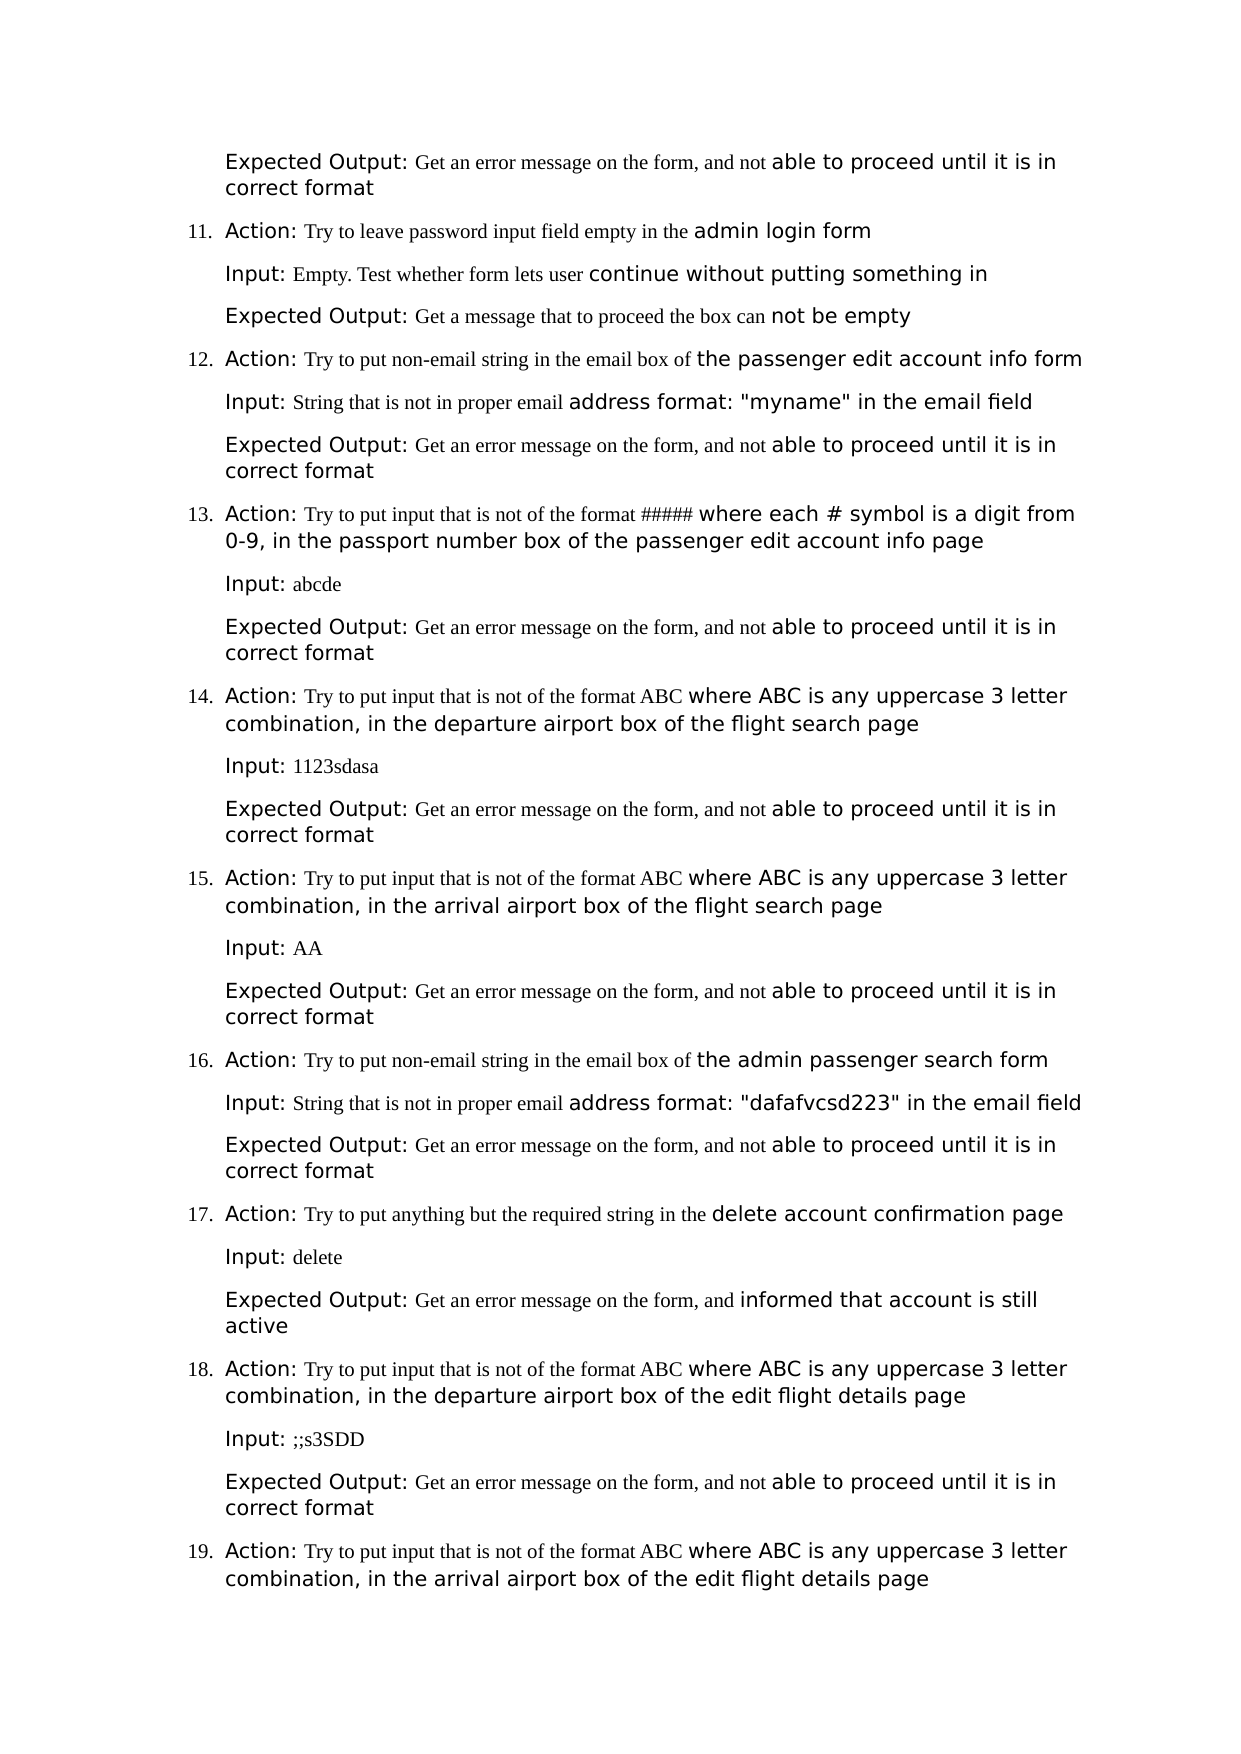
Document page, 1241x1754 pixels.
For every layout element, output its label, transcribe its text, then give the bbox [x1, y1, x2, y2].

list Expected Output: Get an error message on the form, and informed that account is still active [187, 1288, 1090, 1338]
list Action: Try to leave password input field empty in the admin login form [187, 219, 1090, 243]
list Expected Output: Get an error message on the form, and not able to proceed until it is in correct format [187, 797, 1090, 847]
list Expected Output: Get an error message on the form, and not able to proceed until it is in correct format [187, 615, 1090, 665]
list Input: ;;s3SDD [187, 1427, 1090, 1451]
list Input: String that is not in proper email address format: "dafafvcsd223" in the email field [187, 1090, 1090, 1115]
list Action: Try to put input that is not of the format ABC where ABC is any uppercase 3 letter combination, in the arrival airport box of the flight search page [187, 866, 1090, 918]
list Input: Empty. Test whether form lets user continue without putting something in [187, 262, 1090, 286]
list Action: Try to put input that is not of the format ##### where each # symbol is a digit from 0-9, in the passport number box of the passenger edit account info page [187, 502, 1090, 554]
list Input: AA [187, 936, 1090, 960]
list Expected Output: Get an error message on the form, and not able to proceed until it is in correct format [187, 1470, 1090, 1520]
list Expected Output: Get a message that to proceed the box can not be empty [187, 304, 1090, 329]
list Input: abcde [187, 572, 1090, 596]
list Action: Try to put input that is not of the format ABC where ABC is any uppercase 3 letter combination, in the departure airport box of the edit flight details page [187, 1357, 1090, 1409]
list Action: Try to put non-email string in the email box of the admin passenger search form [187, 1048, 1090, 1072]
list Expected Output: Get an error message on the form, and not able to proceed until it is in correct format [187, 433, 1090, 483]
list Expected Output: Get an error message on the form, and not able to proceed until it is in correct format [187, 979, 1090, 1029]
list Input: 1123sdasa [187, 754, 1090, 778]
list Action: Try to put non-email string in the email box of the passenger edit account info form [187, 347, 1090, 372]
list Expected Output: Get an error message on the form, and not able to proceed until it is in correct format [187, 1133, 1090, 1184]
list Action: Try to put input that is not of the format ABC where ABC is any uppercase 3 letter combination, in the departure airport box of the flight search page [187, 684, 1090, 736]
list Action: Try to put input that is not of the format ABC where ABC is any uppercase 3 letter combination, in the arrival airport box of the edit flight details page [187, 1539, 1090, 1591]
list Input: delete [187, 1245, 1090, 1269]
list Input: String that is not in proper email address format: "myname" in the email field [187, 390, 1090, 414]
list Expected Output: Get an error message on the form, and not able to proceed until it is in correct format [187, 150, 1090, 201]
list Action: Try to put anything but the required string in the delete account confirmation page [187, 1202, 1090, 1227]
